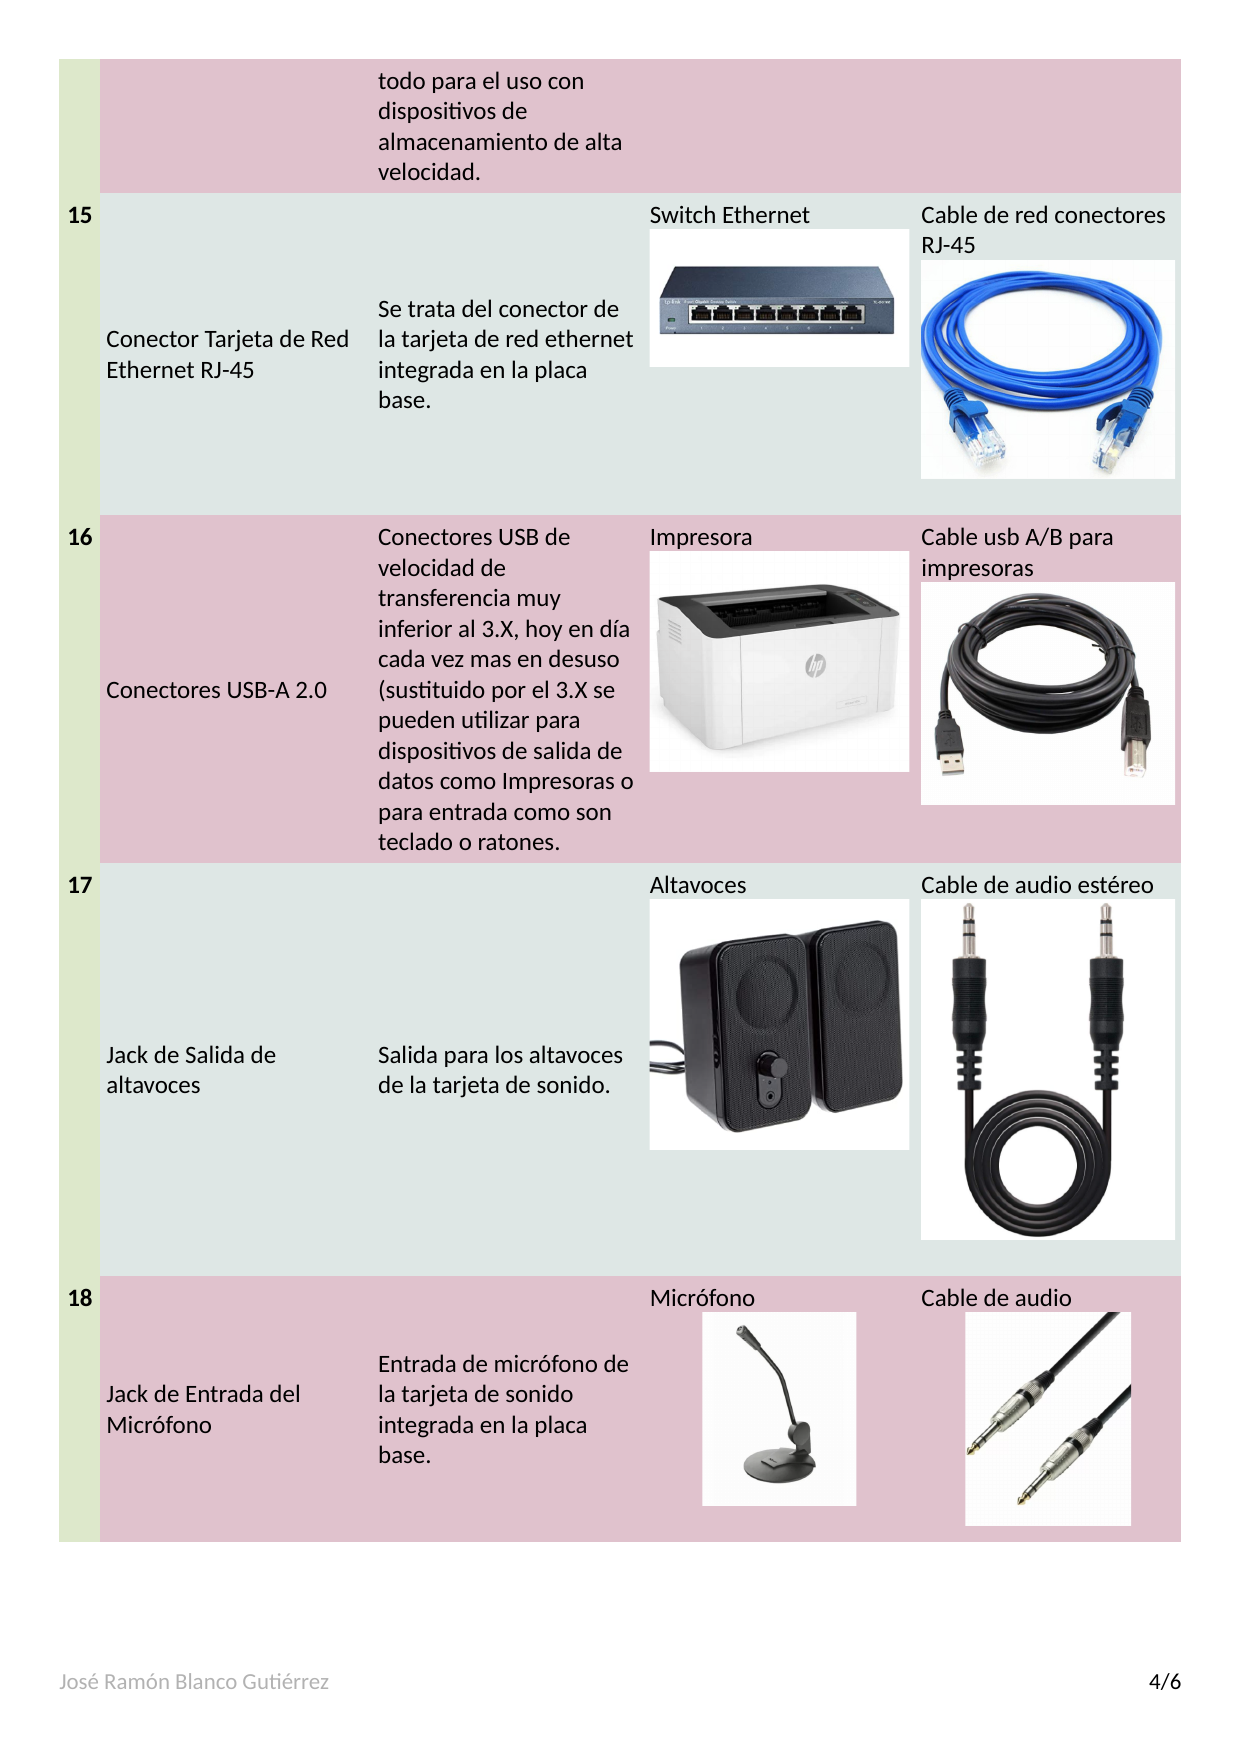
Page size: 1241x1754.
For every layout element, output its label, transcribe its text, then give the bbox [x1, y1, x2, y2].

table_cell Conectores USB-A 2.0 [100, 515, 372, 863]
picture [702, 1312, 857, 1506]
picture [921, 582, 1176, 805]
table_cell 18 [59, 1276, 100, 1542]
picture [649, 551, 910, 772]
picture [921, 260, 1176, 479]
table_cell Salida para los altavoces de la tarjeta de sonido. [372, 863, 644, 1276]
table_cell Micrófono [644, 1276, 915, 1542]
table_cell Impresora [644, 515, 915, 863]
table_cell Conector Tarjeta de Red Ethernet RJ-45 [100, 193, 372, 515]
table_cell Cable usb A/B para impresoras [915, 515, 1181, 863]
table_cell [644, 59, 915, 193]
table_cell todo para el uso con dispositivos de almacenamiento de alta velocidad. [372, 59, 644, 193]
table_cell [59, 59, 100, 193]
table_cell Switch Ethernet [644, 193, 915, 515]
picture [965, 1312, 1132, 1526]
table_cell 15 [59, 193, 100, 515]
table_cell Altavoces [644, 863, 915, 1276]
table_cell Cable de red conectores RJ-45 [915, 193, 1181, 515]
picture [649, 229, 910, 367]
table_cell Jack de Entrada del Micrófono [100, 1276, 372, 1542]
picture [921, 899, 1176, 1240]
table_cell Cable de audio estéreo [915, 863, 1181, 1276]
table_cell Entrada de micrófono de la tarjeta de sonido integrada en la placa base. [372, 1276, 644, 1542]
table_cell Conectores USB de velocidad de transferencia muy inferior al 3.X, hoy en día cada vez mas en desuso (sustituido por el 3.X se pueden utilizar para dispositivos de salida de datos como Impresoras o para entrada como son teclado o ratones. [372, 515, 644, 863]
table_cell Cable de audio [915, 1276, 1181, 1542]
picture [649, 899, 910, 1150]
table_cell [100, 59, 372, 193]
table_cell 16 [59, 515, 100, 863]
table_cell Se trata del conector de la tarjeta de red ethernet integrada en la placa base. [372, 193, 644, 515]
table_cell Jack de Salida de altavoces [100, 863, 372, 1276]
table_cell [915, 59, 1181, 193]
table_cell 17 [59, 863, 100, 1276]
